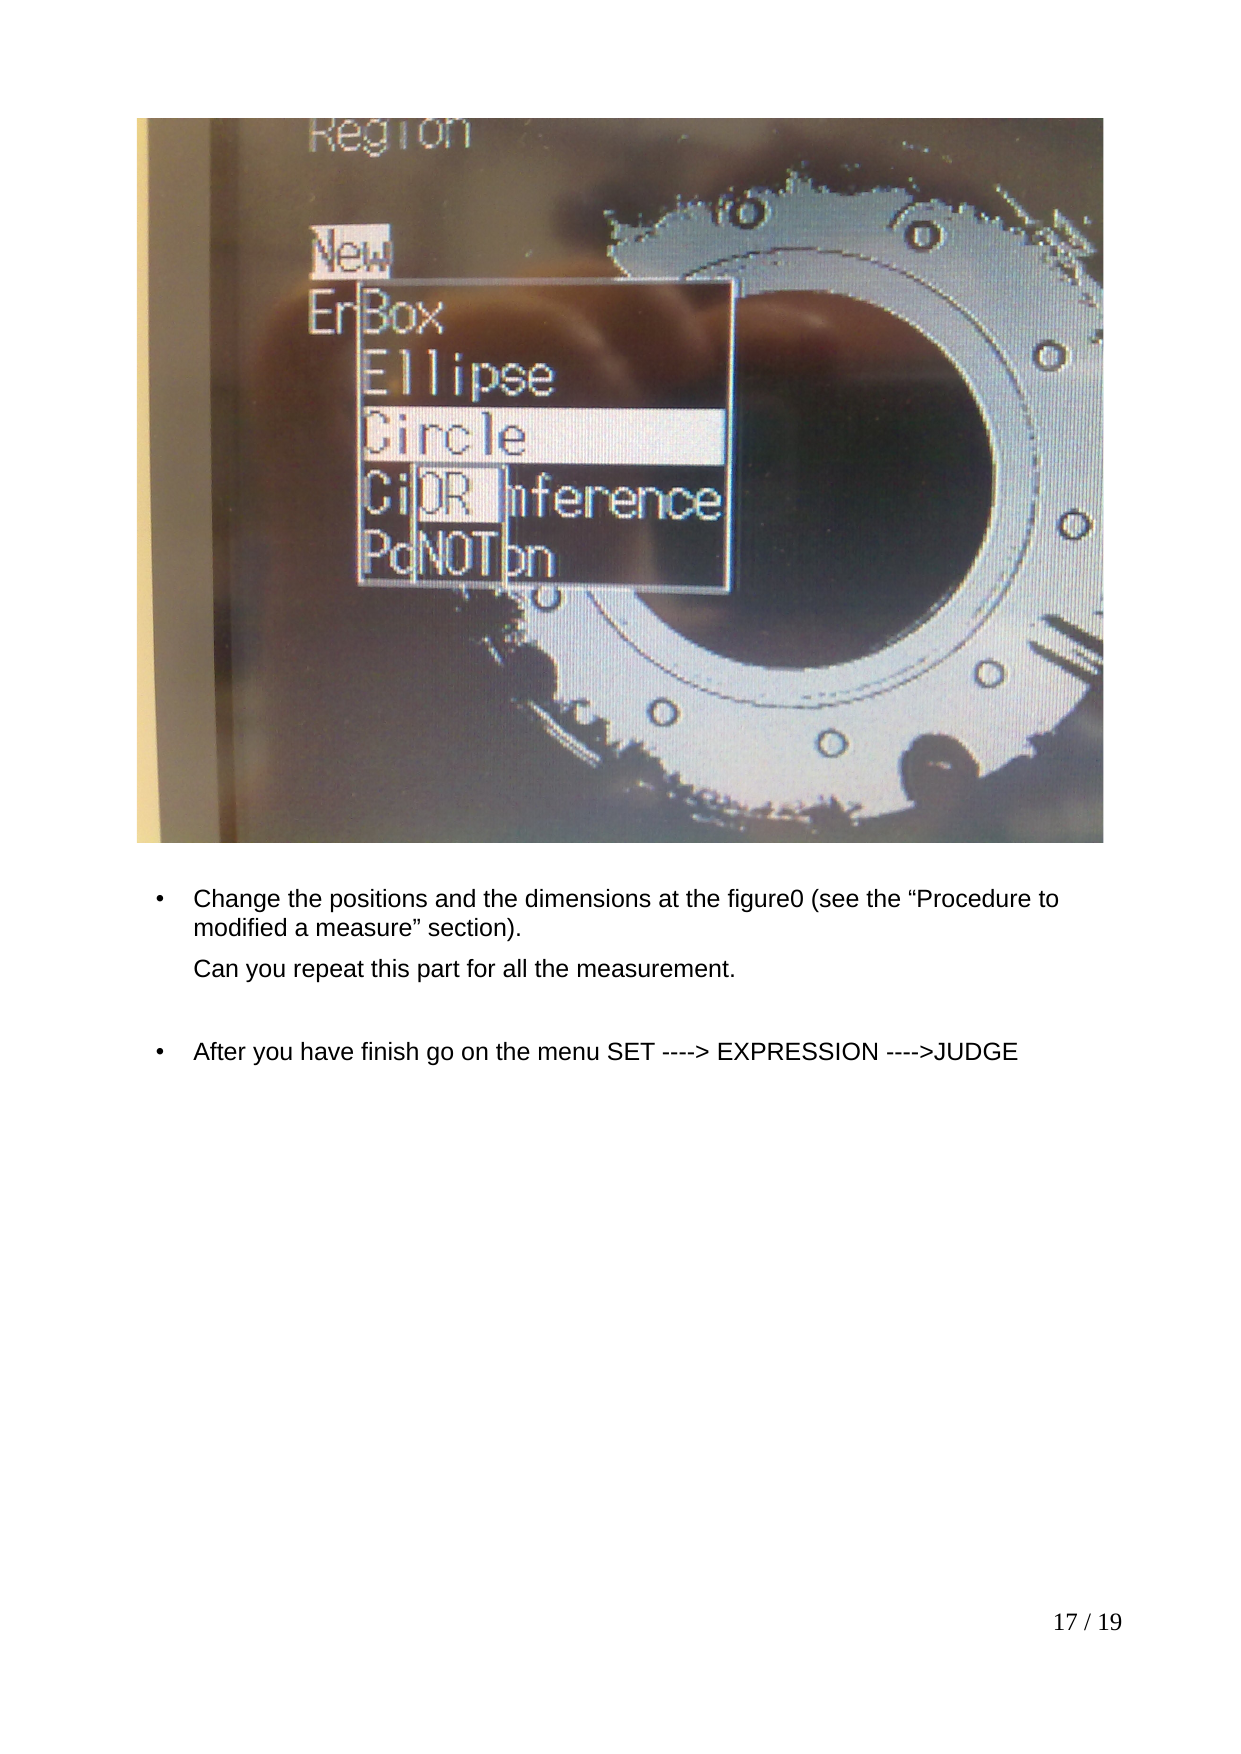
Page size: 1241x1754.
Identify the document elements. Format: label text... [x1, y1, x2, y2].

list Can you repeat this part for all the measurement. [156, 954, 1122, 983]
list After you have finish go on the menu SET ----> EXPRESSION ---->JUDGE [156, 1037, 1122, 1066]
list Change the positions and the dimensions at the figure0 (see the “Procedure to modified a measure” section). [156, 884, 1122, 942]
picture [136, 118, 1104, 843]
